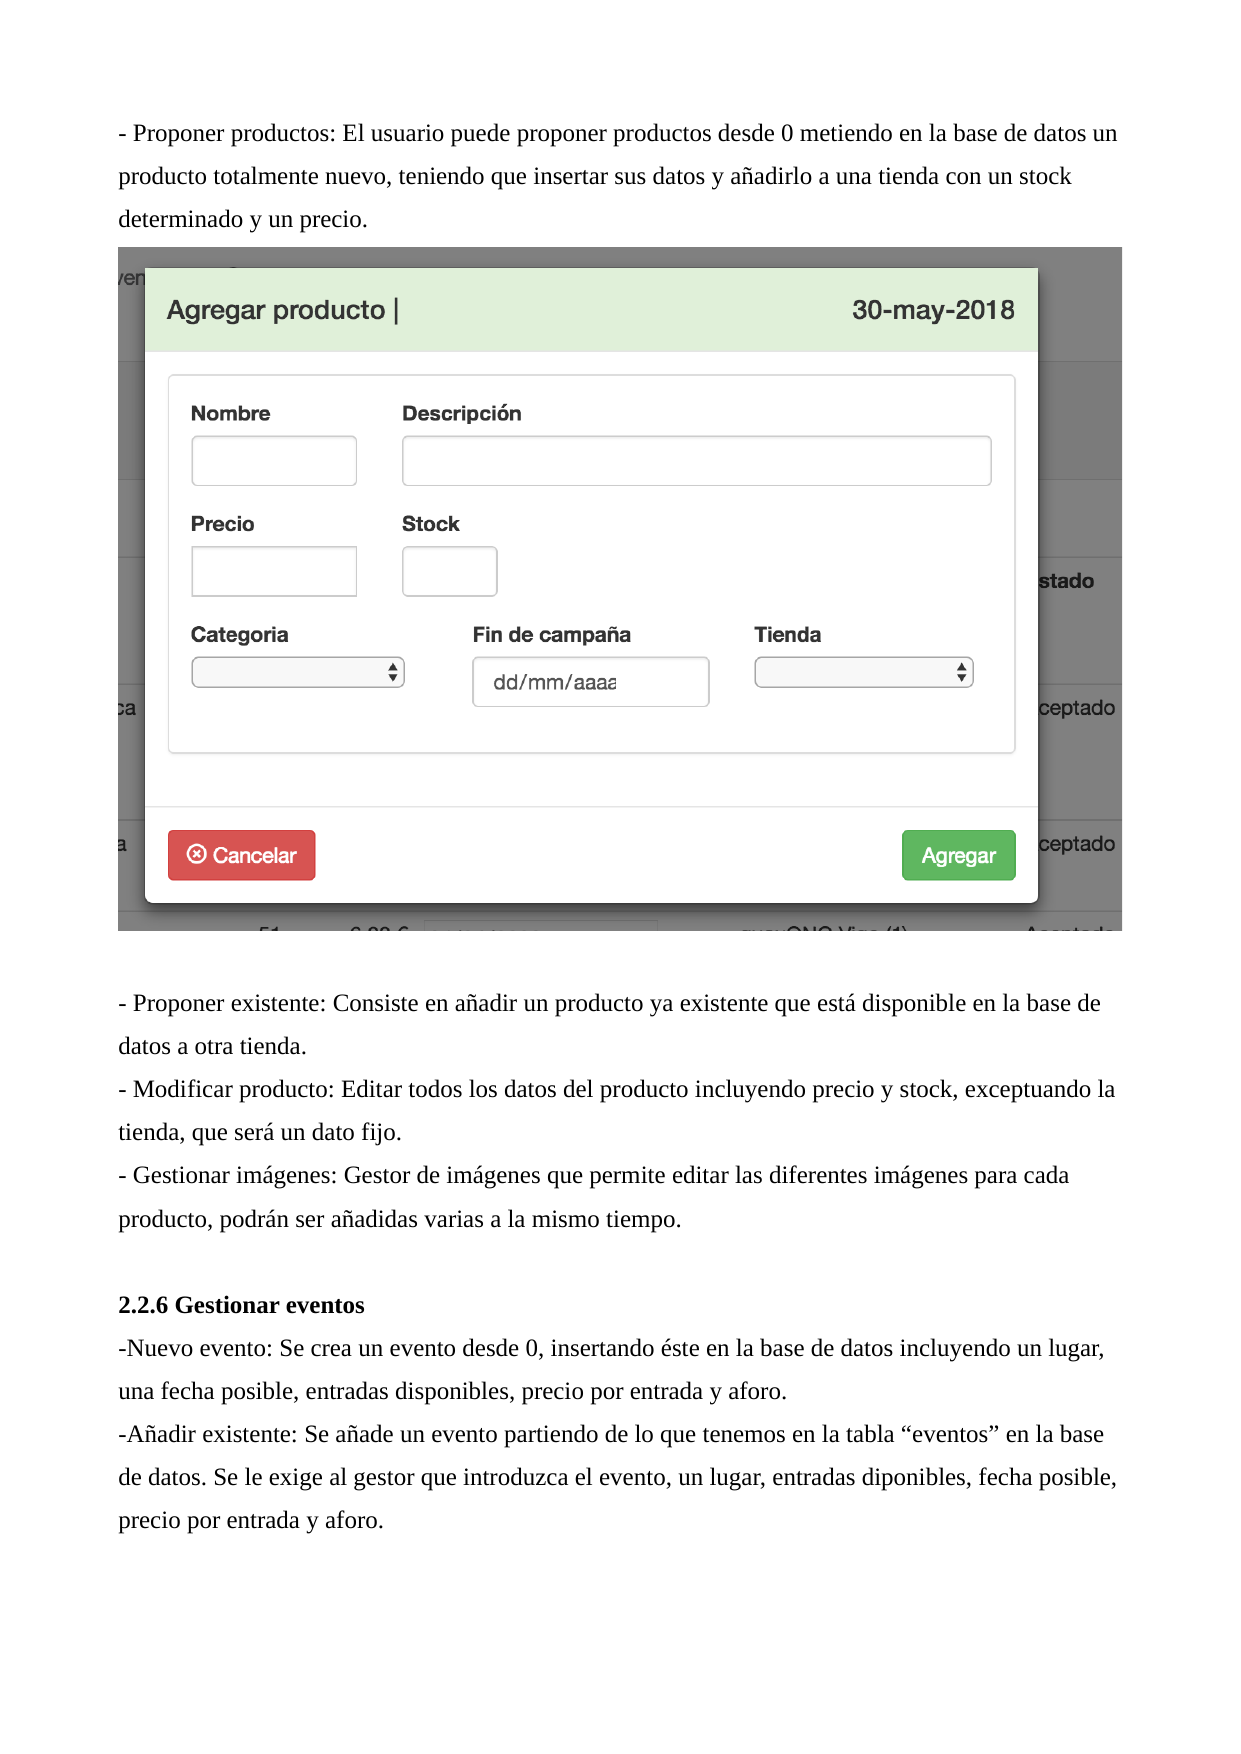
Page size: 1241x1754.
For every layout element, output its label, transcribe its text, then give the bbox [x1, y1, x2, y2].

text - Gestionar imágenes: Gestor de imágenes que permite editar las diferentes imágenes para cada producto, podrán ser añadidas varias a la mismo tiempo. [118, 1161, 1122, 1232]
text 2.2.6 Gestionar eventos [118, 1290, 1122, 1319]
text -Añadir existente: Se añade un evento partiendo de lo que tenemos en la tabla “eventos” en la base de datos. Se le exige al gestor que introduzca el evento, un lugar, entradas diponibles, fecha posible, precio por entrada y aforo. [118, 1419, 1122, 1534]
text - Modificar producto: Editar todos los datos del producto incluyendo precio y stock, exceptuando la tienda, que será un dato fijo. [118, 1074, 1122, 1146]
text - Proponer existente: Consiste en añadir un producto ya existente que está disponible en la base de datos a otra tienda. [118, 988, 1122, 1060]
picture [118, 247, 1123, 931]
text - Proponer productos: El usuario puede proponer productos desde 0 metiendo en la base de datos un producto totalmente nuevo, teniendo que insertar sus datos y añadirlo a una tienda con un stock determinado y un precio. [118, 118, 1122, 233]
text -Nuevo evento: Se crea un evento desde 0, insertando éste en la base de datos incluyendo un lugar, una fecha posible, entradas disponibles, precio por entrada y aforo. [118, 1333, 1122, 1405]
